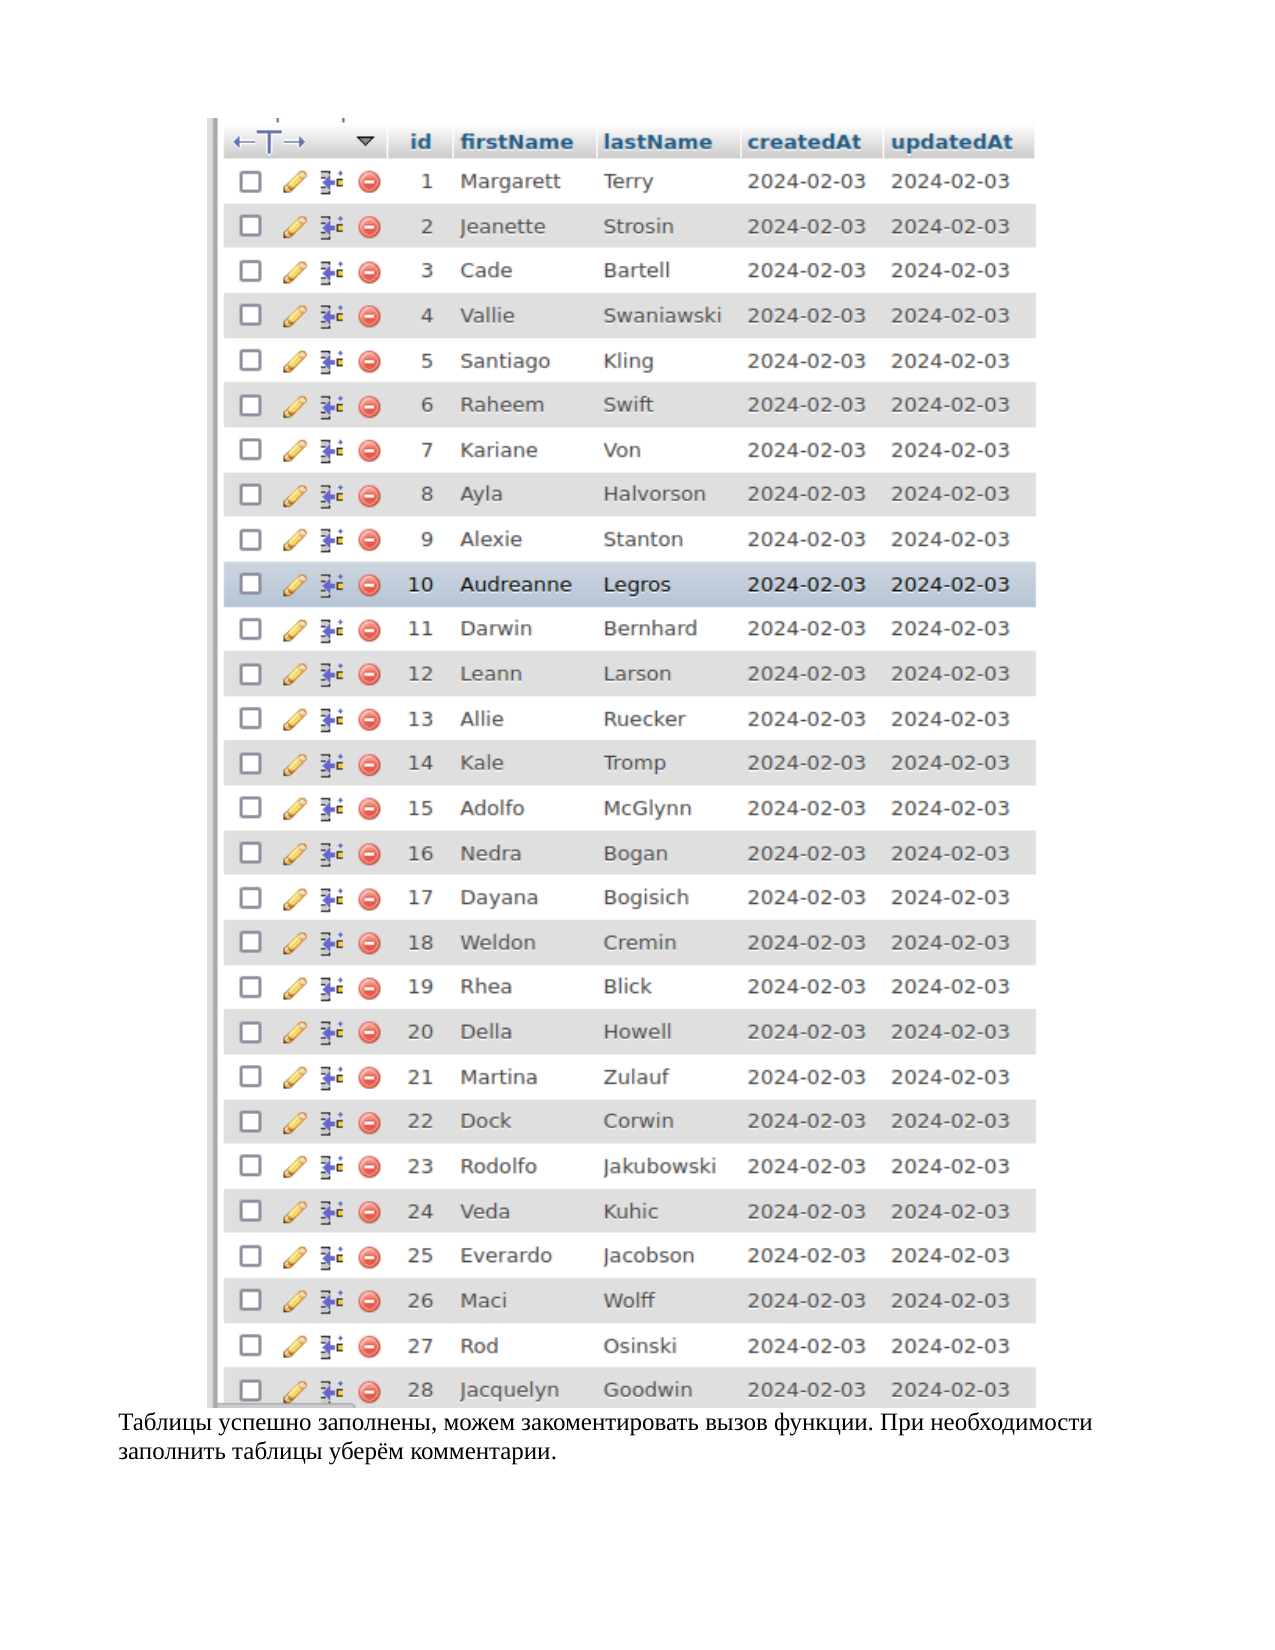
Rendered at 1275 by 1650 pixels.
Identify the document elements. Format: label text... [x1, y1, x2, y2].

text Таблицы успешно заполнены, можем закоментировать вызов функции. При необходимости заполнить таблицы уберём комментарии. [118, 118, 1157, 1465]
picture [207, 118, 1068, 1408]
